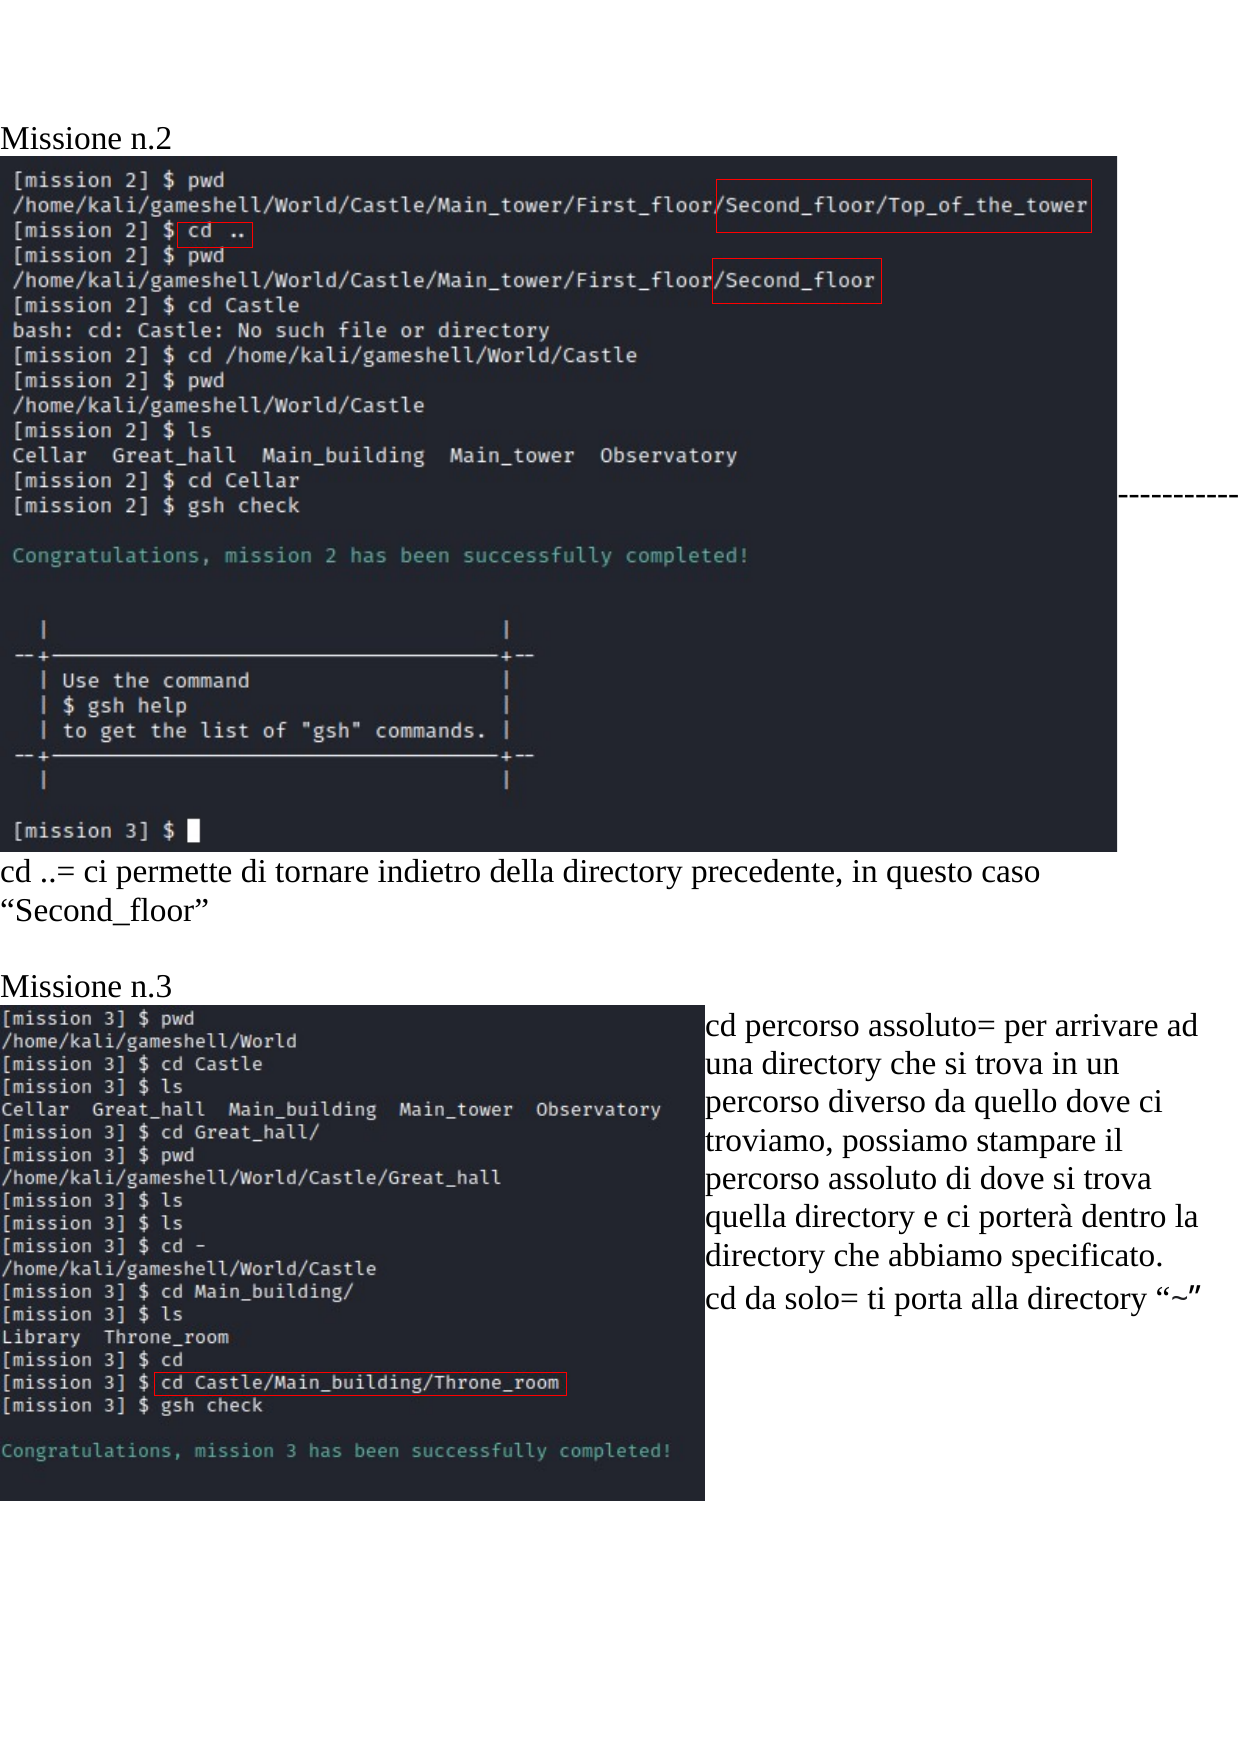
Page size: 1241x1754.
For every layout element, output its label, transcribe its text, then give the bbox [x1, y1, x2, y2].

picture [0, 156, 1118, 852]
text -----------cd ..= ci permette di tornare indietro della directory precedente, in questo caso “Second_floor” [0, 156, 1240, 928]
text Missione n.3 [0, 967, 1240, 1005]
text Missione n.2 [0, 118, 1240, 156]
text cd percorso assoluto= per arrivare ad una directory che si trova in un percorso diverso da quello dove ci troviamo, possiamo stampare il percorso assoluto di dove si trova quella directory e ci porterà dentro la directory che abbiamo specificato. [0, 1005, 1240, 1273]
text cd da solo= ti porta alla directory “~” [0, 1273, 1240, 1319]
